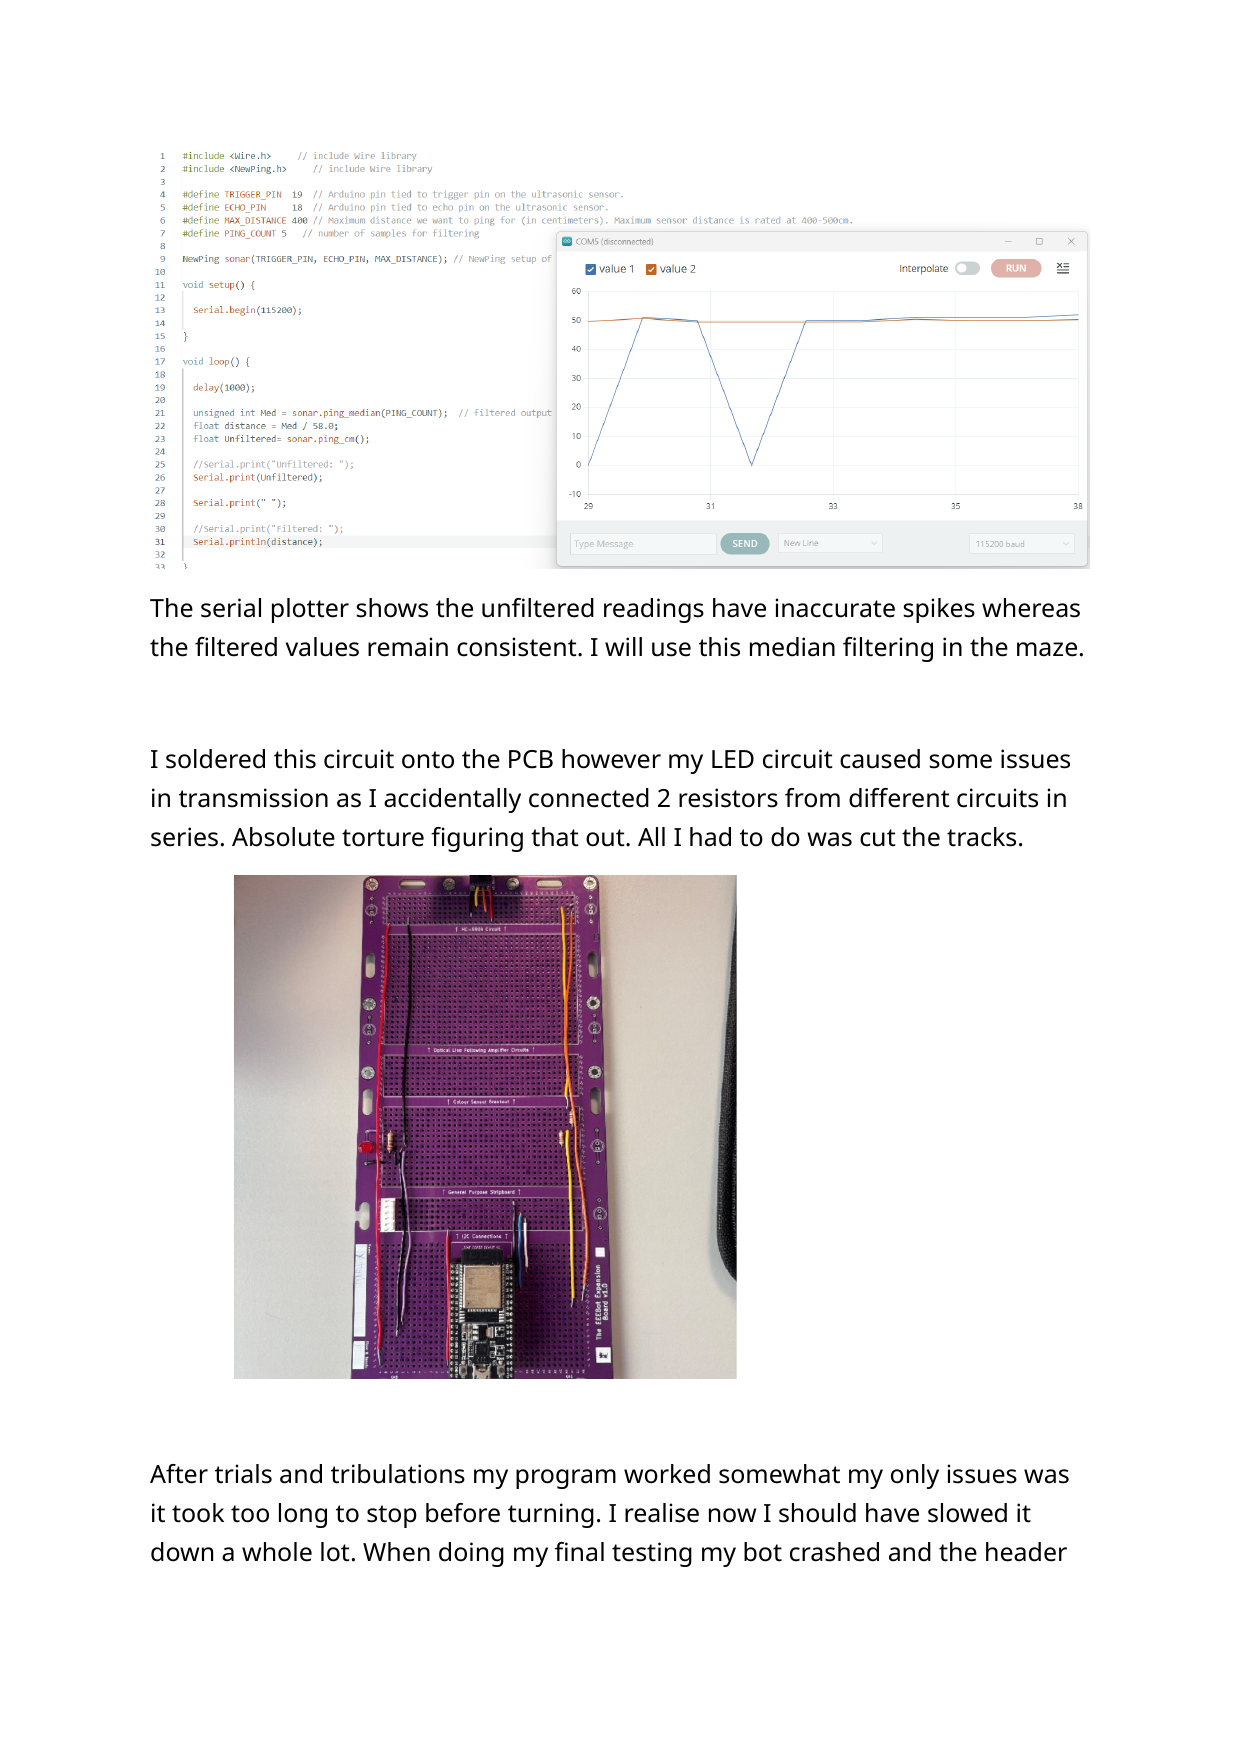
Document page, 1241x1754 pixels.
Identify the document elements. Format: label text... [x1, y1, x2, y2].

text After trials and tribulations my program worked somewhat my only issues was it took too long to stop before turning. I realise now I should have slowed it down a whole lot. When doing my final testing my bot crashed and the header [150, 1456, 1090, 1569]
text The serial plotter shows the unfiltered readings have inaccurate spikes whereas the filtered values remain consistent. I will use this median filtering in the maze. [150, 591, 1090, 664]
text I soldered this circuit onto the PCB however my LED circuit caused some issues in transmission as I accidentally connected 2 resistors from different circuits in series. Absolute torture figuring that out. All I had to do was cut the tracks. [150, 742, 1090, 854]
